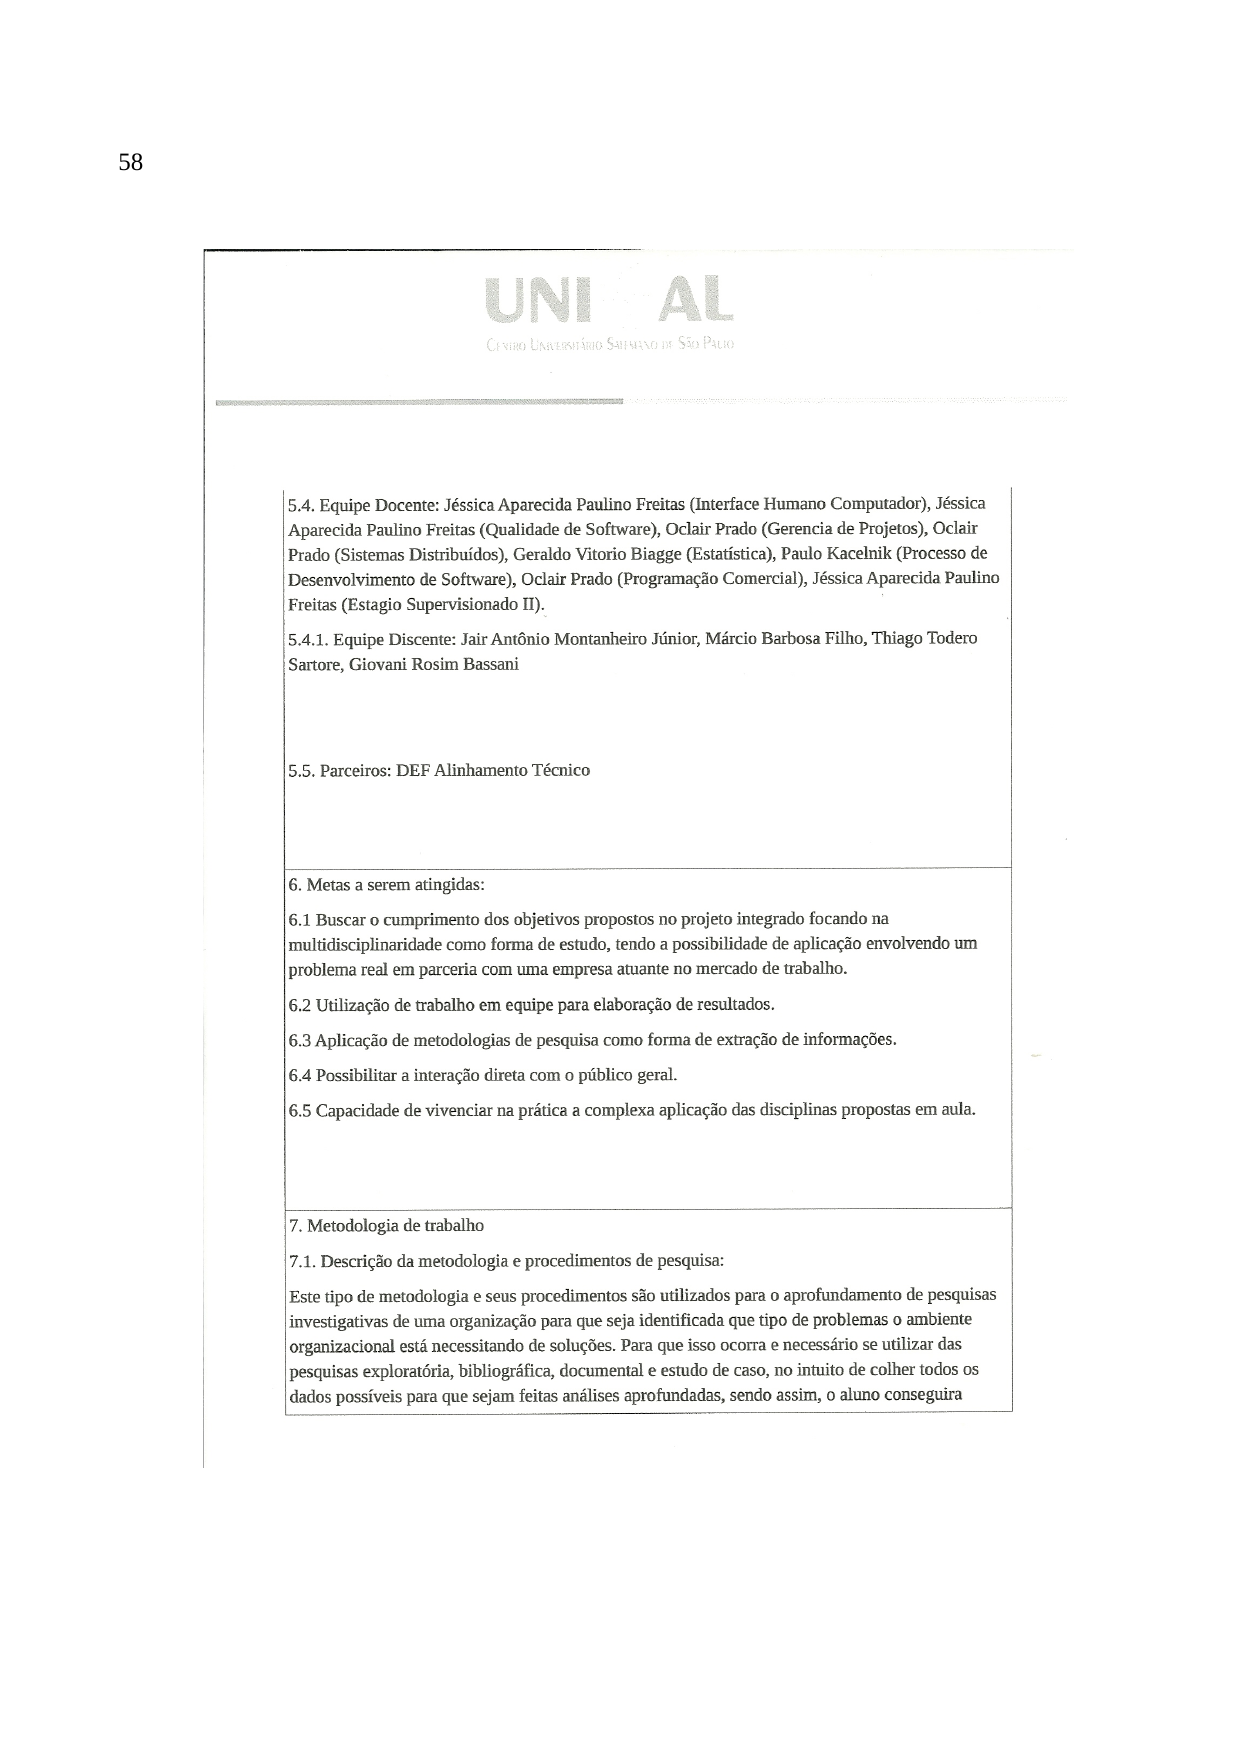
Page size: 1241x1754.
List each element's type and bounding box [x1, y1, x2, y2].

picture [203, 249, 1075, 1468]
